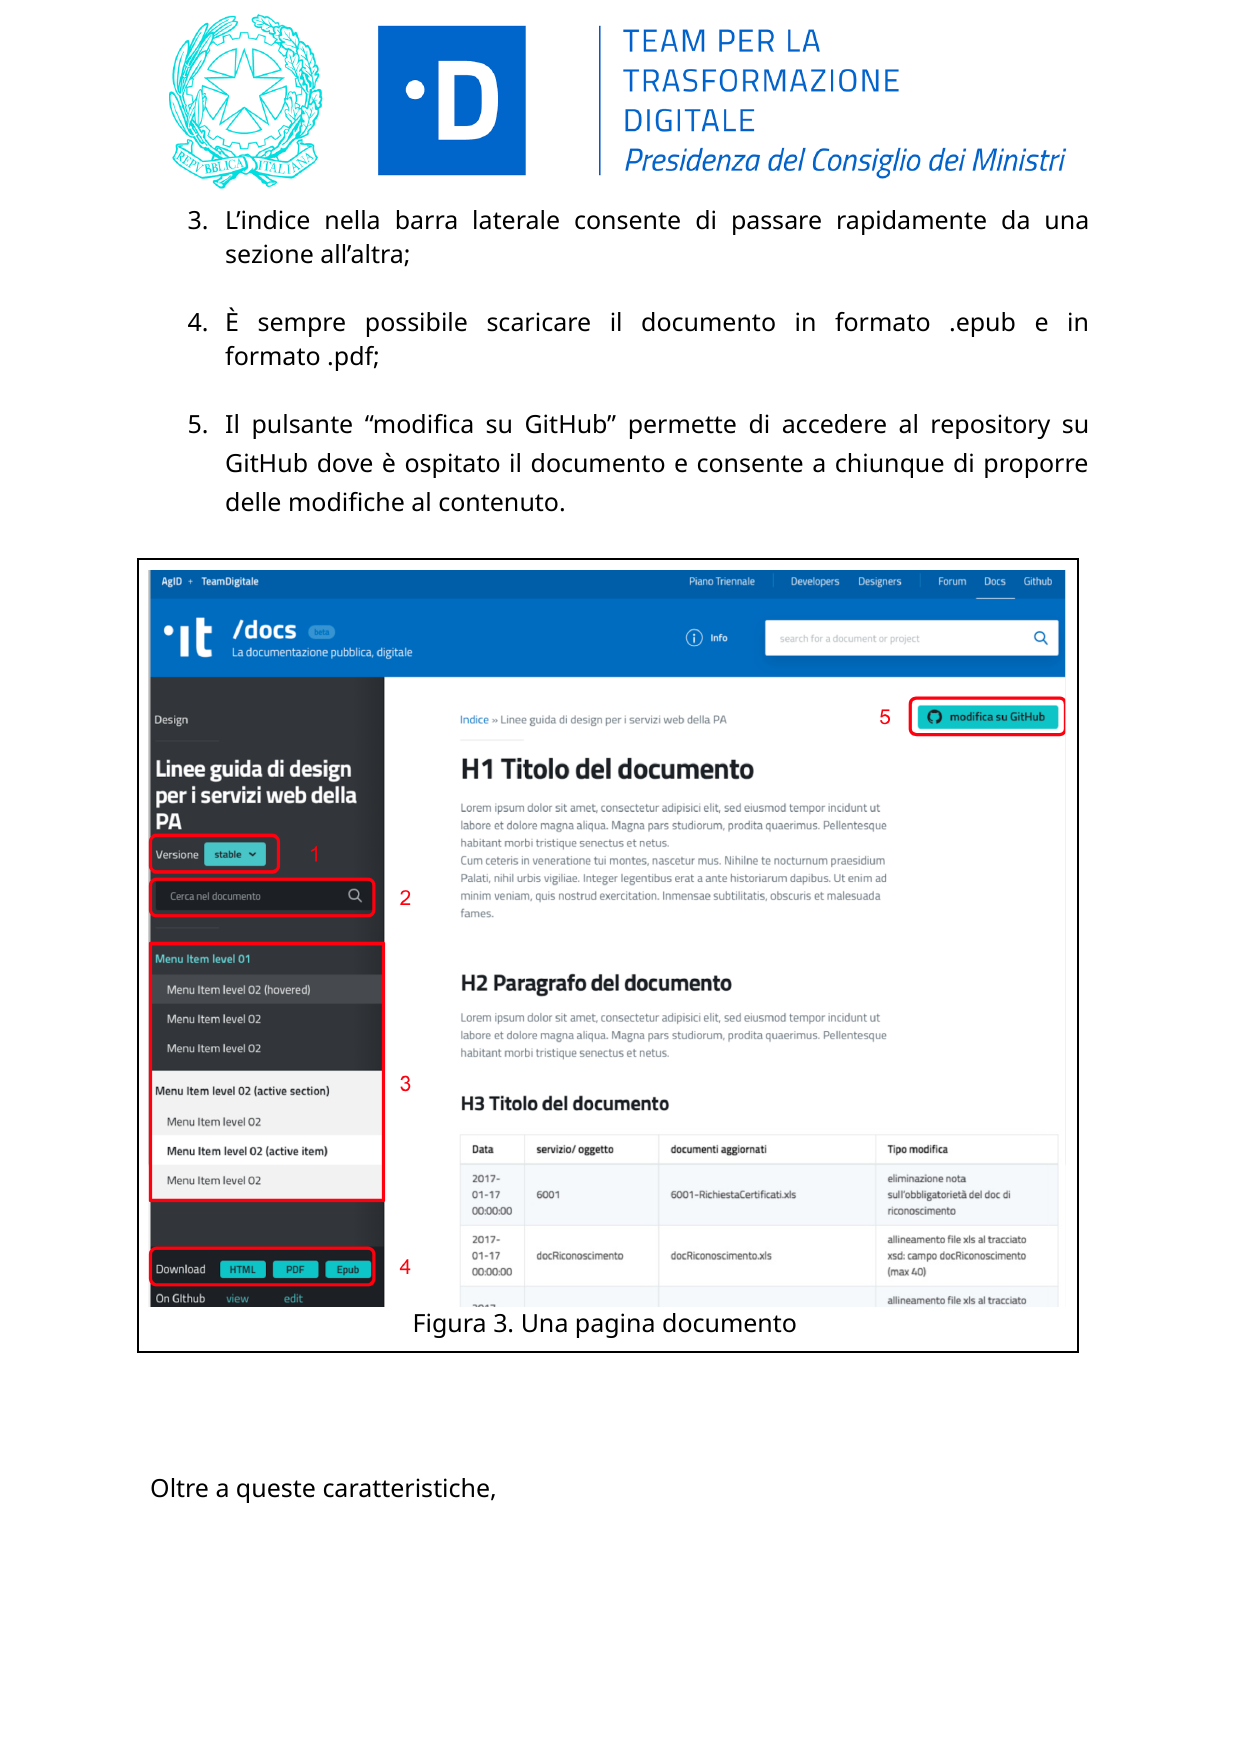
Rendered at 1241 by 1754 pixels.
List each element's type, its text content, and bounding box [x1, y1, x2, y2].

picture [148, 570, 1066, 1307]
table_header Figura 3. Una pagina documento [139, 560, 1077, 1351]
picture [150, 0, 1091, 203]
list È sempre possibile scaricare il documento in formato .epub e in formato .pdf; [187, 304, 1090, 373]
text Oltre a queste caratteristiche, [150, 1470, 1090, 1504]
list L’indice nella barra laterale consente di passare rapidamente da una sezione all’altra; [187, 203, 1090, 270]
list Il pulsante “modifica su GitHub” permette di accedere al repository su GitHub dove è ospitato il documento e consente a chiunque di proporre delle modifiche al contenuto. [187, 407, 1090, 519]
